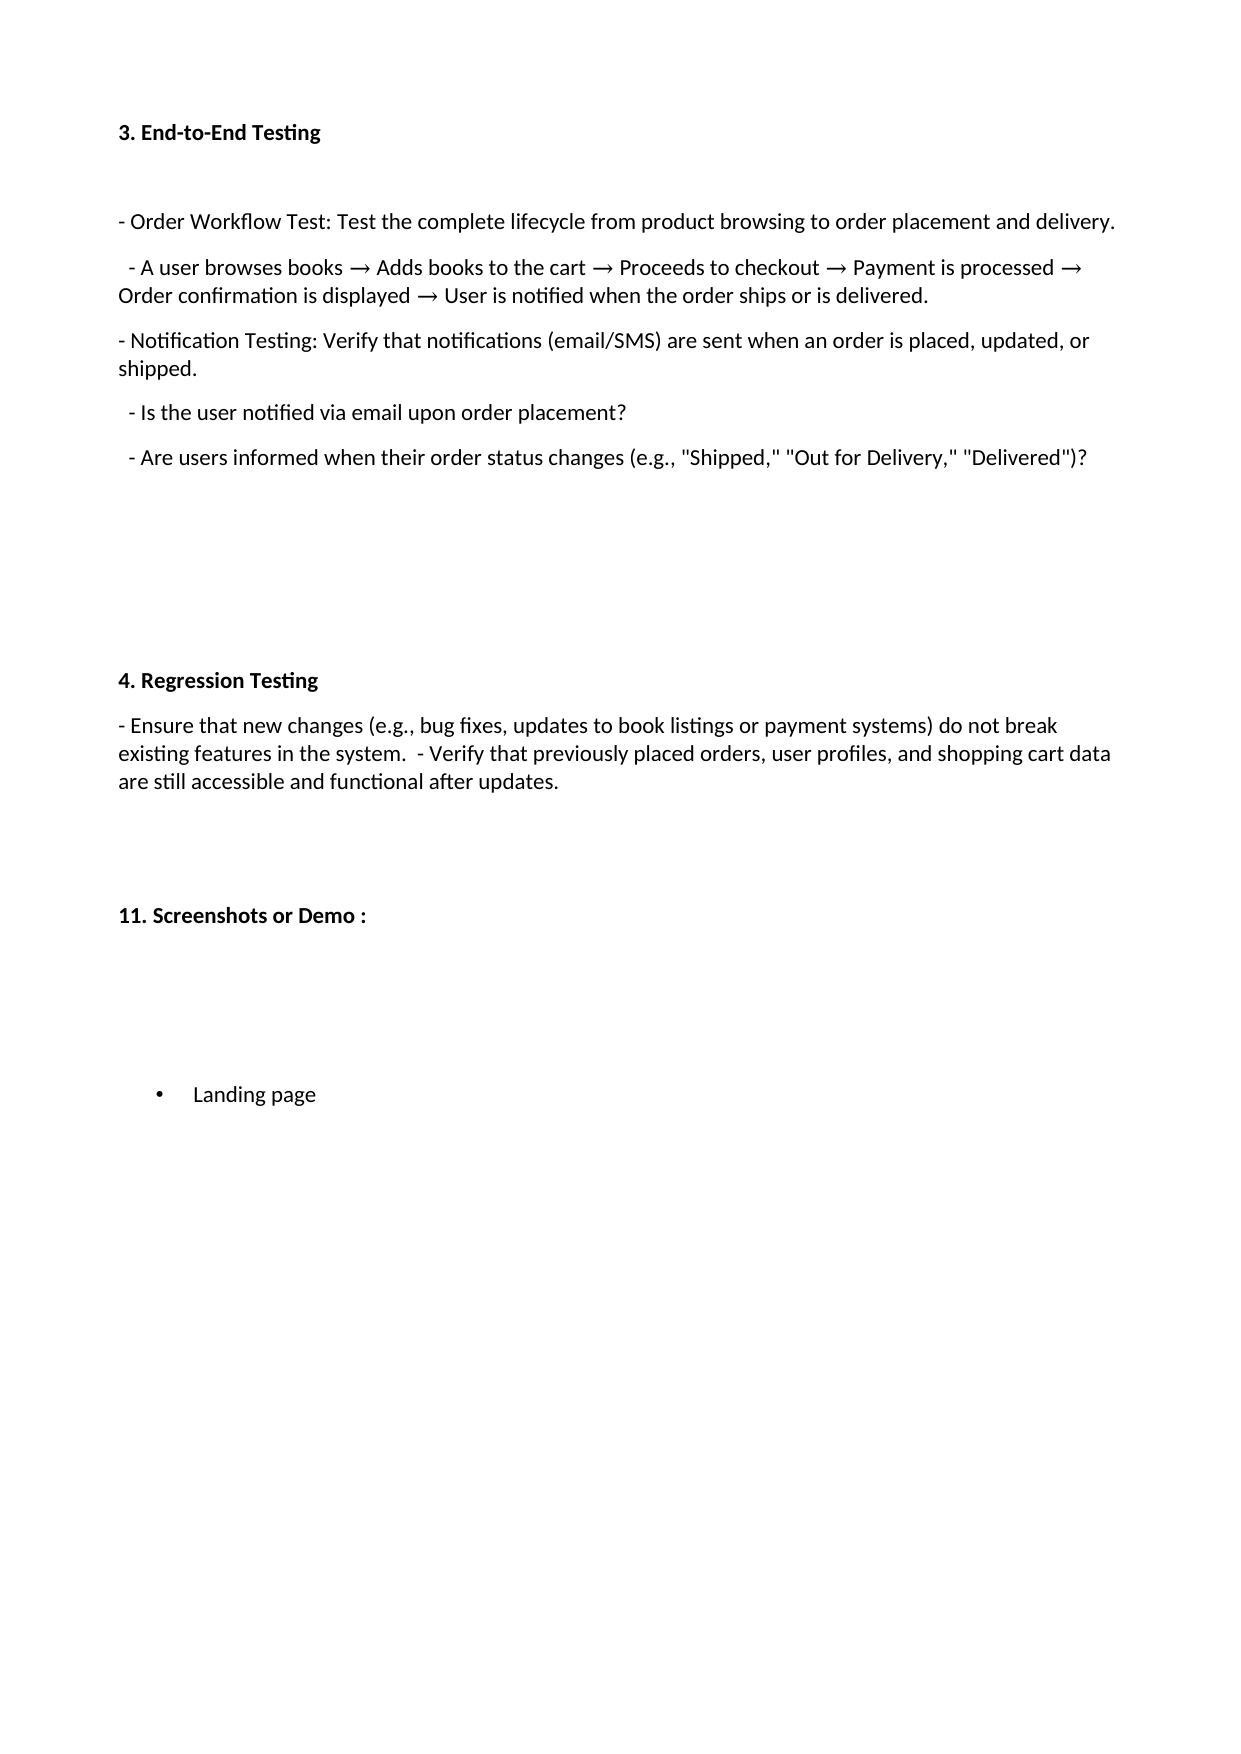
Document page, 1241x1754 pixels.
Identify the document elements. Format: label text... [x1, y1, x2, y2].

text - Are users informed when their order status changes (e.g., "Shipped," "Out for Delivery," "Delivered")? [118, 443, 1122, 471]
text 11. Screenshots or Demo : [118, 901, 1122, 929]
text 3. End-to-End Testing [118, 118, 1122, 146]
text - Order Workflow Test: Test the complete lifecycle from product browsing to order placement and delivery. [118, 207, 1122, 236]
text - Is the user notified via email upon order placement? [118, 398, 1122, 426]
text 4. Regression Testing [118, 667, 1122, 694]
text - Notification Testing: Verify that notifications (email/SMS) are sent when an order is placed, updated, or shipped. [118, 326, 1122, 382]
text - Ensure that new changes (e.g., bug fixes, updates to book listings or payment systems) do not break existing features in the system. - Verify that previously placed orders, user profiles, and shopping cart data are still accessible and functional after updates. [118, 711, 1122, 795]
text - A user browses books → Adds books to the cart → Proceeds to checkout → Payment is processed → Order confirmation is displayed → User is notified when the order ships or is delivered. [118, 252, 1122, 309]
list Landing page [156, 1080, 1122, 1108]
